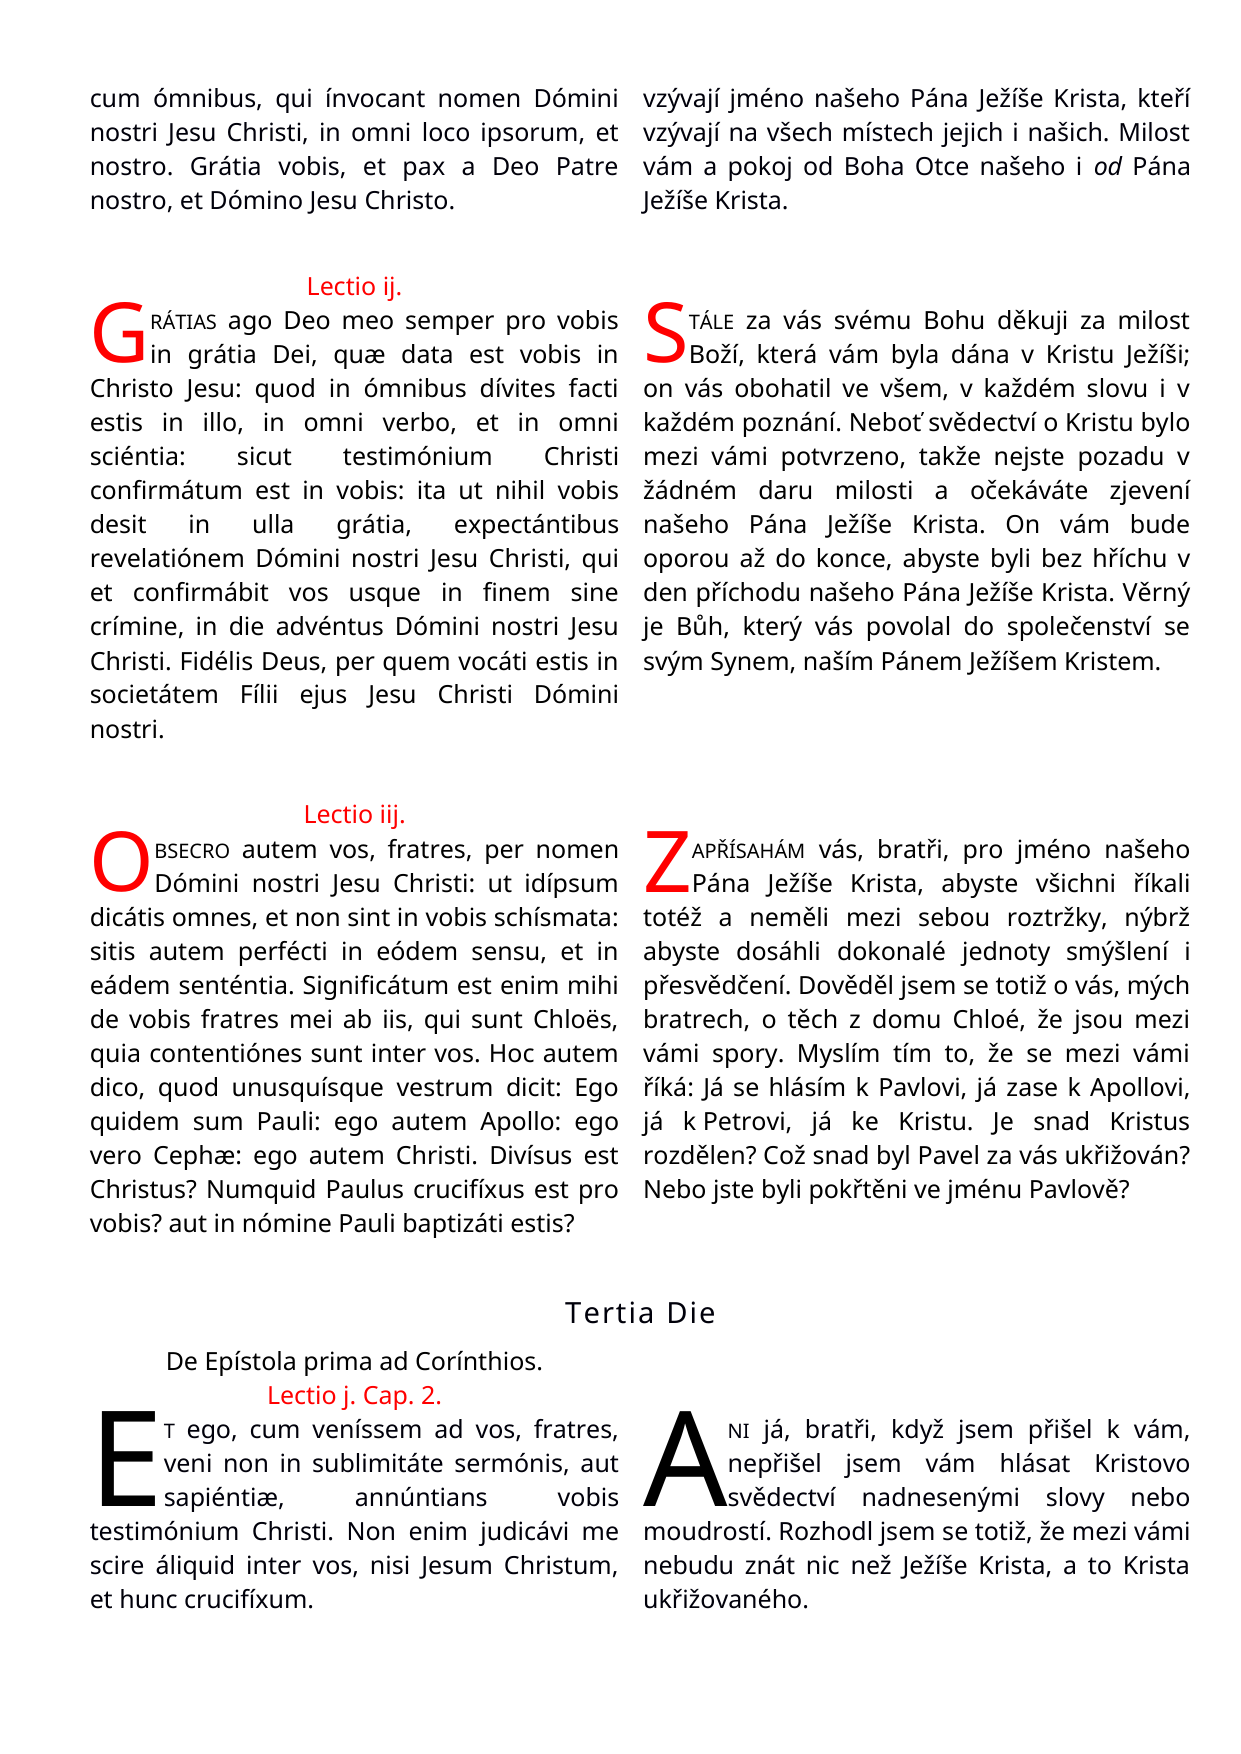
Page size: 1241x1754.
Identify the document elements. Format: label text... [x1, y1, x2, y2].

table_cell Incipit Epístola prima beáti Pauli Apóstoli ad Corínthios. Lectio j. Cap. 1. Paulus vocátus Apóstolus Jesu Christi per voluntátem Dei, et Sósthenes frater, Ecclésiæ Dei, quæ est Corínthi, sanctificátis in Christo Jesu, vocátis sanctis, cum ómnibus, qui ínvocant nomen Dómini nostri Jesu Christi, in omni loco ipsorum, et nostro. Grátia vobis, et pax a Deo Patre nostro, et Dómino Jesu Christo. [78, 74, 631, 262]
table_cell Stále za vás svému Bohu děkuji za milost Boží, která vám byla dána v Kristu Ježíši; on vás obohatil ve všem, v každém slovu i v každém poznání. Neboť svědectví o Kristu bylo mezi vámi potvrzeno, takže nejste pozadu v žádném daru milosti a očekáváte zjevení našeho Pána Ježíše Krista. On vám bude oporou až do konce, abyste byli bez hříchu v den příchodu našeho Pána Ježíše Krista. Věrný je Bůh, který vás povolal do společenství se svým Synem, naším Pánem Ježíšem Kristem. [631, 263, 1203, 791]
table_cell Lectio iij. Obsecro autem vos, fratres, per nomen Dómini nostri Jesu Christi: ut idípsum dicátis omnes, et non sint in vobis schísmata: sitis autem perfécti in eódem sensu, et in eádem senténtia. Significátum est enim mihi de vobis fratres mei ab iis, qui sunt Chloës, quia contentiónes sunt inter vos. Hoc autem dico, quod unusquísque vestrum dicit: Ego quidem sum Pauli: ego autem Apollo: ego vero Cephæ: ego autem Christi. Divísus est Christus? Numquid Paulus crucifíxus est pro vobis? aut in nómine Pauli baptizáti estis? [78, 791, 631, 1286]
table_cell Lectio ij. Grátias ago Deo meo semper pro vobis in grátia Dei, quæ data est vobis in Christo Jesu: quod in ómnibus dívites facti estis in illo, in omni verbo, et in omni sciéntia: sicut testimónium Christi confirmátum est in vobis: ita ut nihil vobis desit in ulla grátia, expectántibus revelatiónem Dómini nostri Jesu Christi, qui et confirmábit vos usque in finem sine crímine, in die advéntus Dómini nostri Jesu Christi. Fidélis Deus, per quem vocáti estis in societátem Fílii ejus Jesu Christi Dómini nostri. [78, 263, 631, 791]
table_cell Pavel, z vůle Boží povolaný Apoštol Krista Ježíše, a bratr Sosthenés Církvi Boží, která je v Korintu, posvěceným v Kristu Ježíši, povolaným svatým, spolu se všemi, kteří vzývají jméno našeho Pána Ježíše Krista, kteří vzývají na všech místech jejich i našich. Milost vám a pokoj od Boha Otce našeho i od Pána Ježíše Krista. [631, 74, 1203, 262]
table_cell Zapřísahám vás, bratři, pro jméno našeho Pána Ježíše Krista, abyste všichni říkali totéž a neměli mezi sebou roztržky, nýbrž abyste dosáhli dokonalé jednoty smýšlení i přesvědčení. Dověděl jsem se totiž o vás, mých bratrech, o těch z domu Chloé, že jsou mezi vámi spory. Myslím tím to, že se mezi vámi říká: Já se hlásím k Pavlovi, já zase k Apollovi, já k Petrovi, já ke Kristu. Je snad Kristus rozdělen? Což snad byl Pavel za vás ukřižován? Nebo jste byli pokřtěni ve jménu Pavlově? [631, 791, 1203, 1286]
table_cell Tertia Die [78, 1286, 1203, 1337]
table_cell Ani já, bratři, když jsem přišel k vám, nepřišel jsem vám hlásat Kristovo svědectví nadnesenými slovy nebo moudrostí. Rozhodl jsem se totiž, že mezi vámi nebudu znát nic než Ježíše Krista, a to Krista ukřižovaného. [631, 1338, 1203, 1662]
table_cell De Epístola prima ad Corínthios. Lectio j. Cap. 2. Et ego, cum veníssem ad vos, fratres, veni non in sublimitáte sermónis, aut sapiéntiæ, annúntians vobis testimónium Christi. Non enim judicávi me scire áliquid inter vos, nisi Jesum Christum, et hunc crucifíxum. [78, 1338, 631, 1662]
